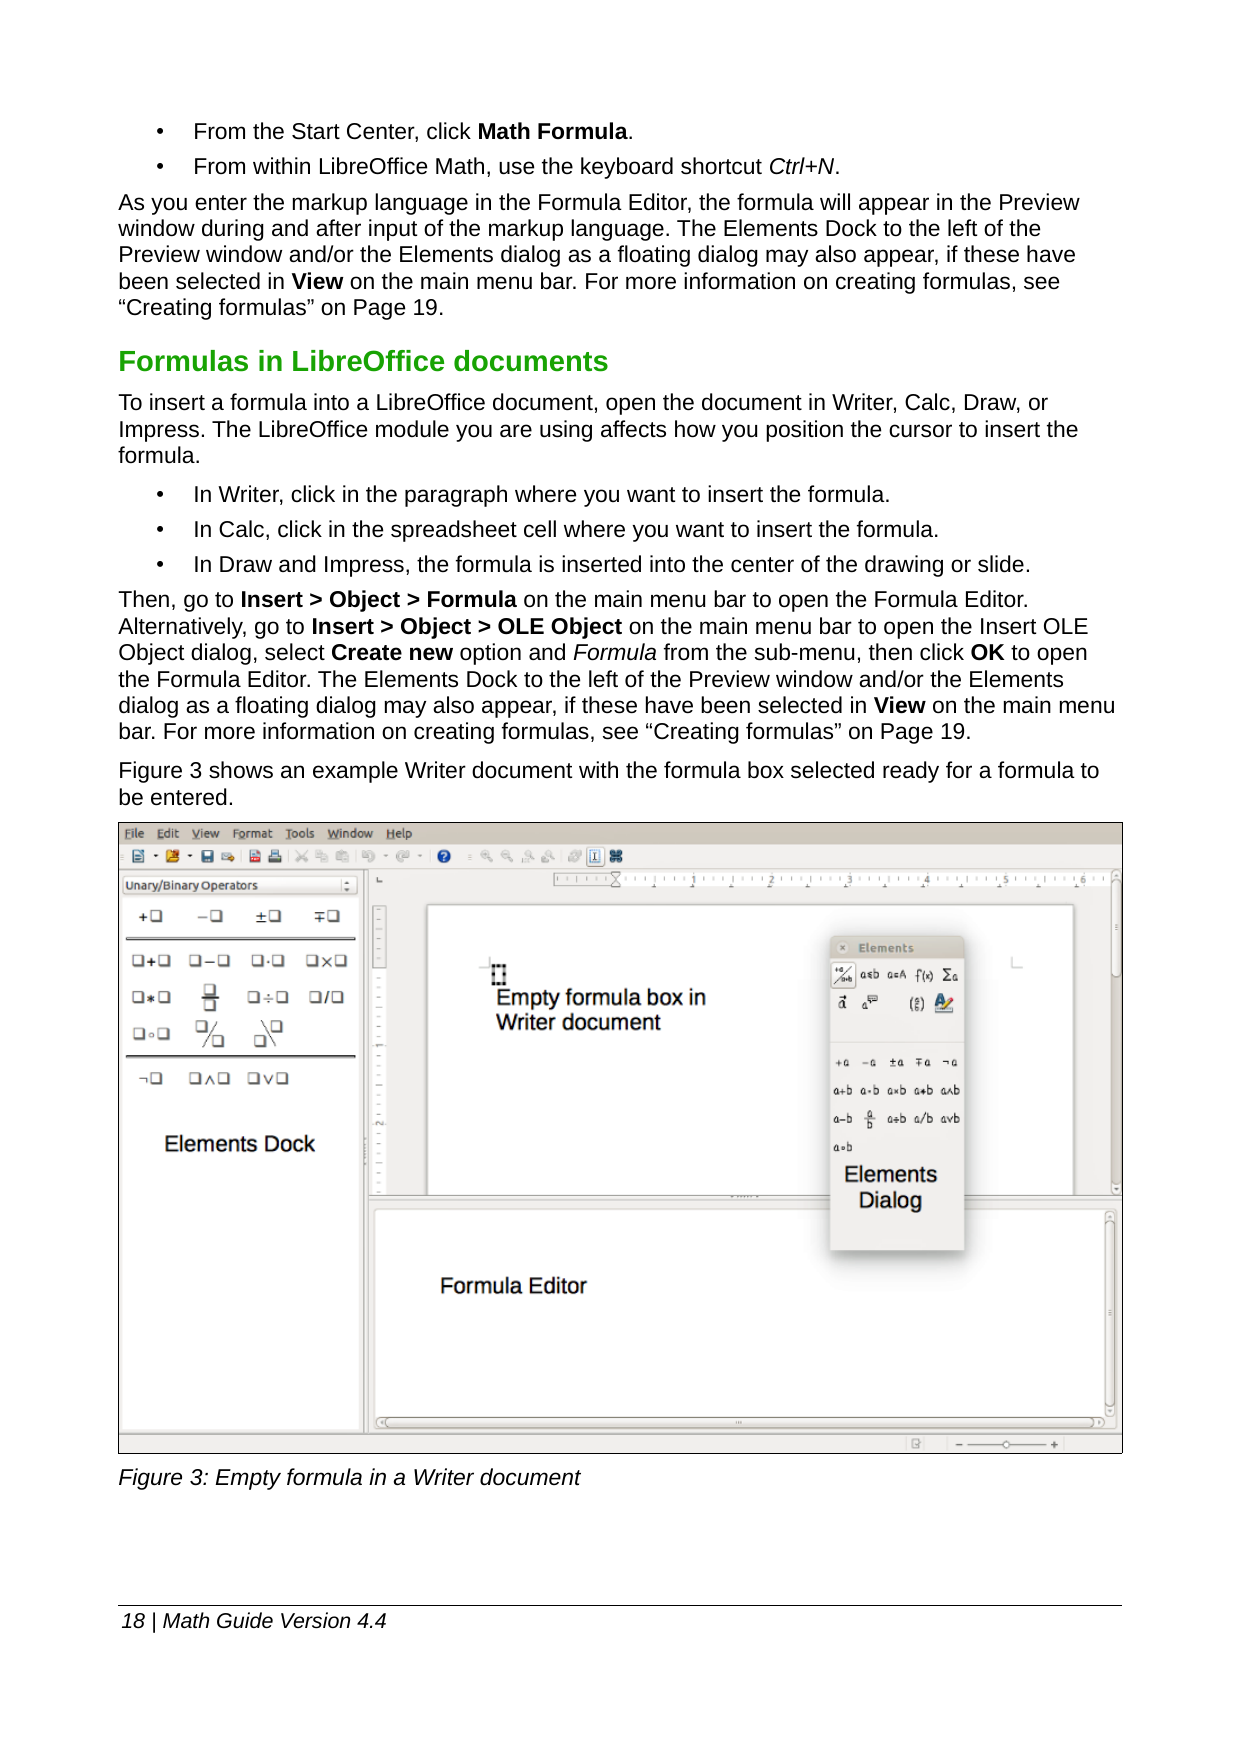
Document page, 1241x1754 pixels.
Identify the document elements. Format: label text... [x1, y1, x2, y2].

list From the Start Center, click Math Formula. [156, 118, 1122, 144]
list From within LibreOffice Math, use the keyboard shortcut Ctrl+N. [156, 153, 1122, 180]
list In Draw and Impress, the formula is inserted into the center of the drawing or slide. [156, 551, 1122, 578]
subtitle Formulas in LibreOffice documents [118, 344, 1122, 377]
text Then, go to Insert > Object > Formula on the main menu bar to open the Formula Editor. Alternatively, go to Insert > Object > OLE Object on the main menu bar to open the Insert OLE Object dialog, select Create new option and Formula from the sub-menu, then click OK to open the Formula Editor. The Elements Dock to the left of the Preview window and/or the Elements dialog as a floating dialog may also appear, if these have been selected in View on the main menu bar. For more information on creating formulas, see “Creating formulas” on Page 19. [118, 586, 1122, 744]
text To insert a formula into a LibreOffice document, open the document in Writer, Calc, Draw, or Impress. The LibreOffice module you are using affects how you position the cursor to insert the formula. [118, 389, 1122, 468]
picture [119, 823, 1122, 1453]
list In Calc, click in the spreadsheet cell where you want to insert the formula. [156, 516, 1122, 542]
list In Writer, click in the paragraph where you want to insert the formula. [156, 481, 1122, 507]
text As you enter the markup language in the Formula Editor, the formula will appear in the Preview window during and after input of the markup language. The Elements Dock to the left of the Preview window and/or the Elements dialog as a floating dialog may also appear, if these have been selected in View on the main menu bar. For more information on creating formulas, see “Creating formulas” on Page 19. [118, 188, 1122, 320]
text Figure 3 shows an example Writer document with the formula box selected ready for a formula to be entered. [118, 757, 1122, 810]
text Figure 3: Empty formula in a Writer document [118, 1464, 1122, 1491]
